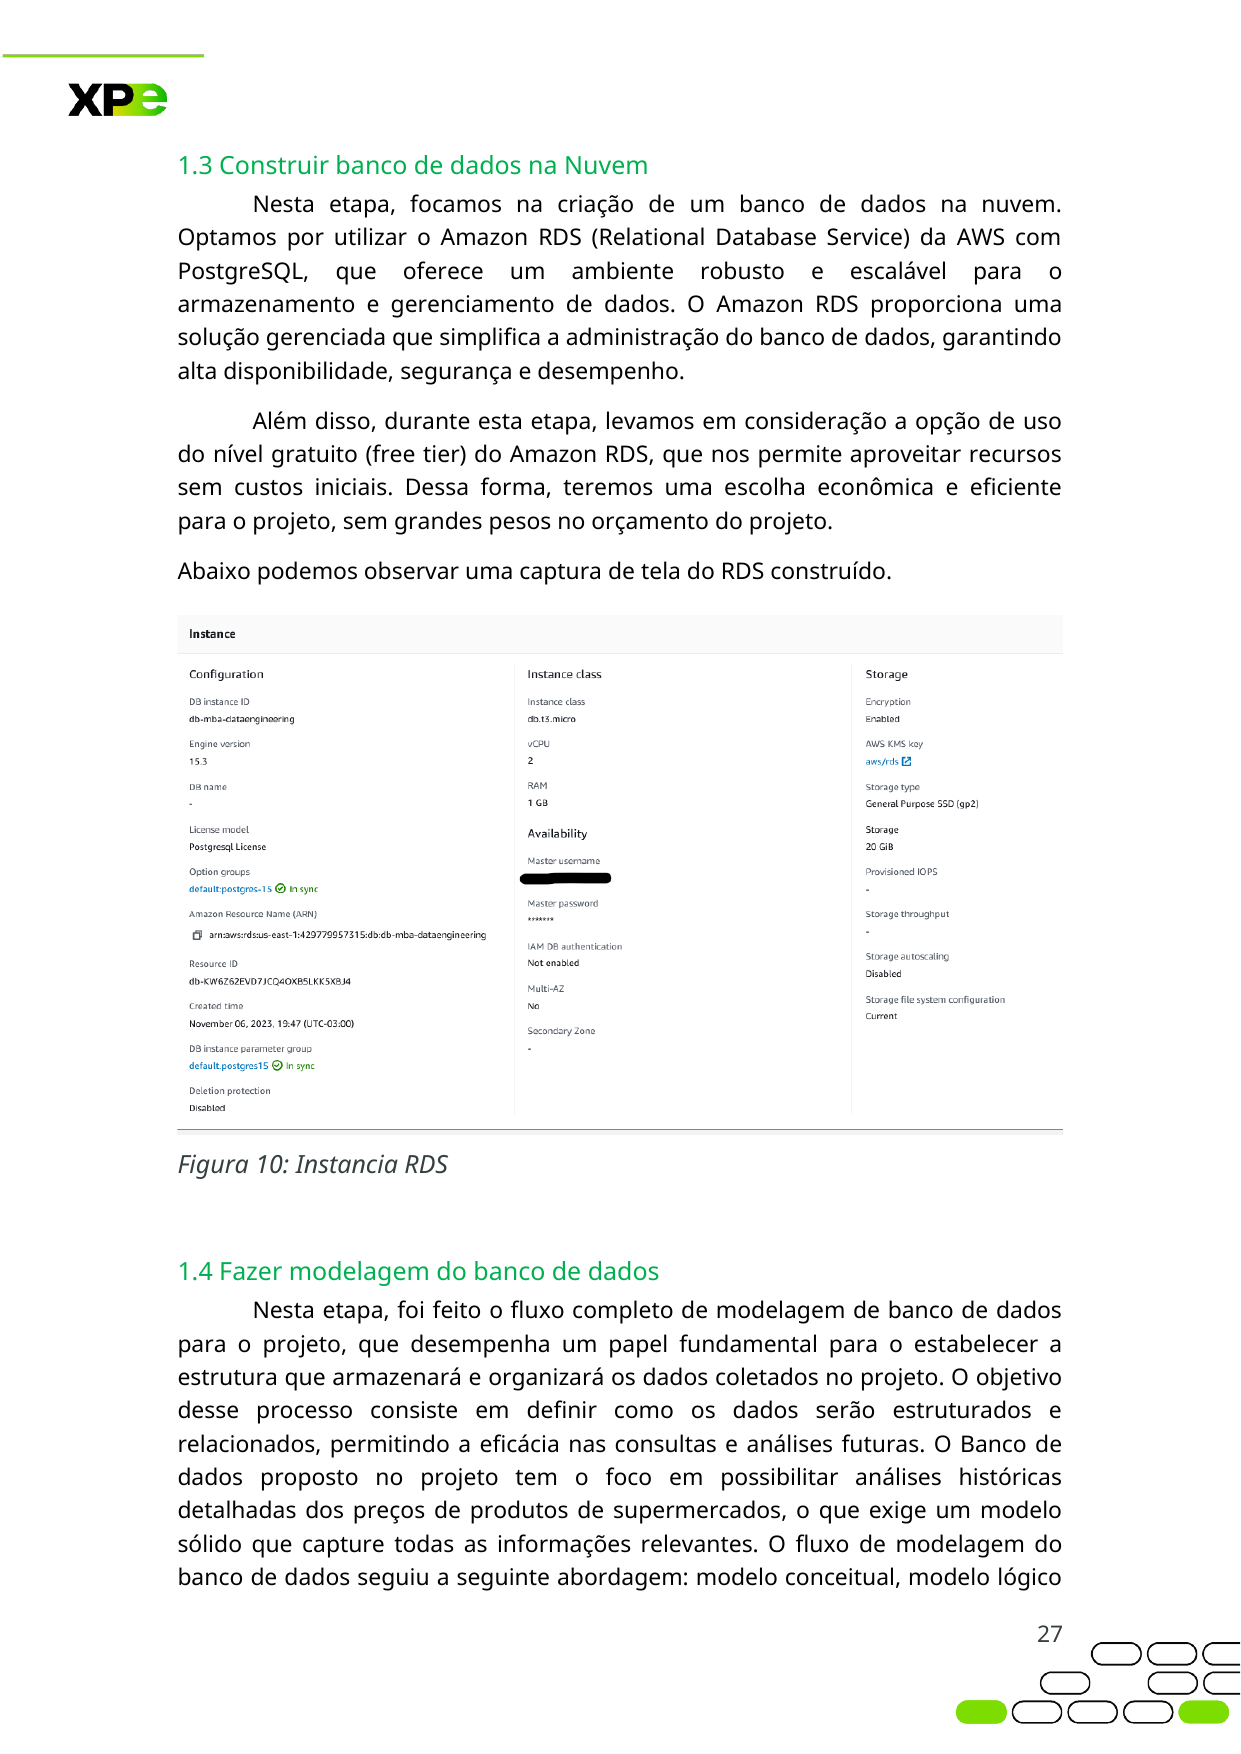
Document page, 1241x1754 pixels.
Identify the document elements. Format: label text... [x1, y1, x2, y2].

text Nesta etapa, foi feito o fluxo completo de modelagem de banco de dados para o projeto, que desempenha um papel fundamental para o estabelecer a estrutura que armazenará e organizará os dados coletados no projeto. O objetivo desse processo consiste em definir como os dados serão estruturados e relacionados, permitindo a eficácia nas consultas e análises futuras. O Banco de dados proposto no projeto tem o foco em possibilitar análises históricas detalhadas dos preços de produtos de supermercados, o que exige um modelo sólido que capture todas as informações relevantes. O fluxo de modelagem do banco de dados seguiu a seguinte abordagem: modelo conceitual, modelo lógico [177, 1292, 1063, 1592]
text Nesta etapa, focamos na criação de um banco de dados na nuvem. Optamos por utilizar o Amazon RDS (Relational Database Service) da AWS com PostgreSQL, que oferece um ambiente robusto e escalável para o armazenamento e gerenciamento de dados. O Amazon RDS proporciona uma solução gerenciada que simplifica a administração do banco de dados, garantindo alta disponibilidade, segurança e desempenho. [177, 186, 1063, 386]
text Figura 10: Instancia RDS [177, 1135, 1063, 1181]
text Além disso, durante esta etapa, levamos em consideração a opção de uso do nível gratuito (free tier) do Amazon RDS, que nos permite aproveitar recursos sem custos iniciais. Dessa forma, teremos uma escolha econômica e eficiente para o projeto, sem grandes pesos no orçamento do projeto. [177, 402, 1063, 536]
subtitle 1.3 Construir banco de dados na Nuvem [177, 148, 1063, 182]
picture [2, 51, 205, 148]
text Abaixo podemos observar uma captura de tela do RDS construído. [177, 552, 1063, 586]
subtitle 1.4 Fazer modelagem do banco de dados [177, 1254, 1063, 1288]
picture [177, 615, 1063, 1135]
picture [955, 1642, 1241, 1724]
